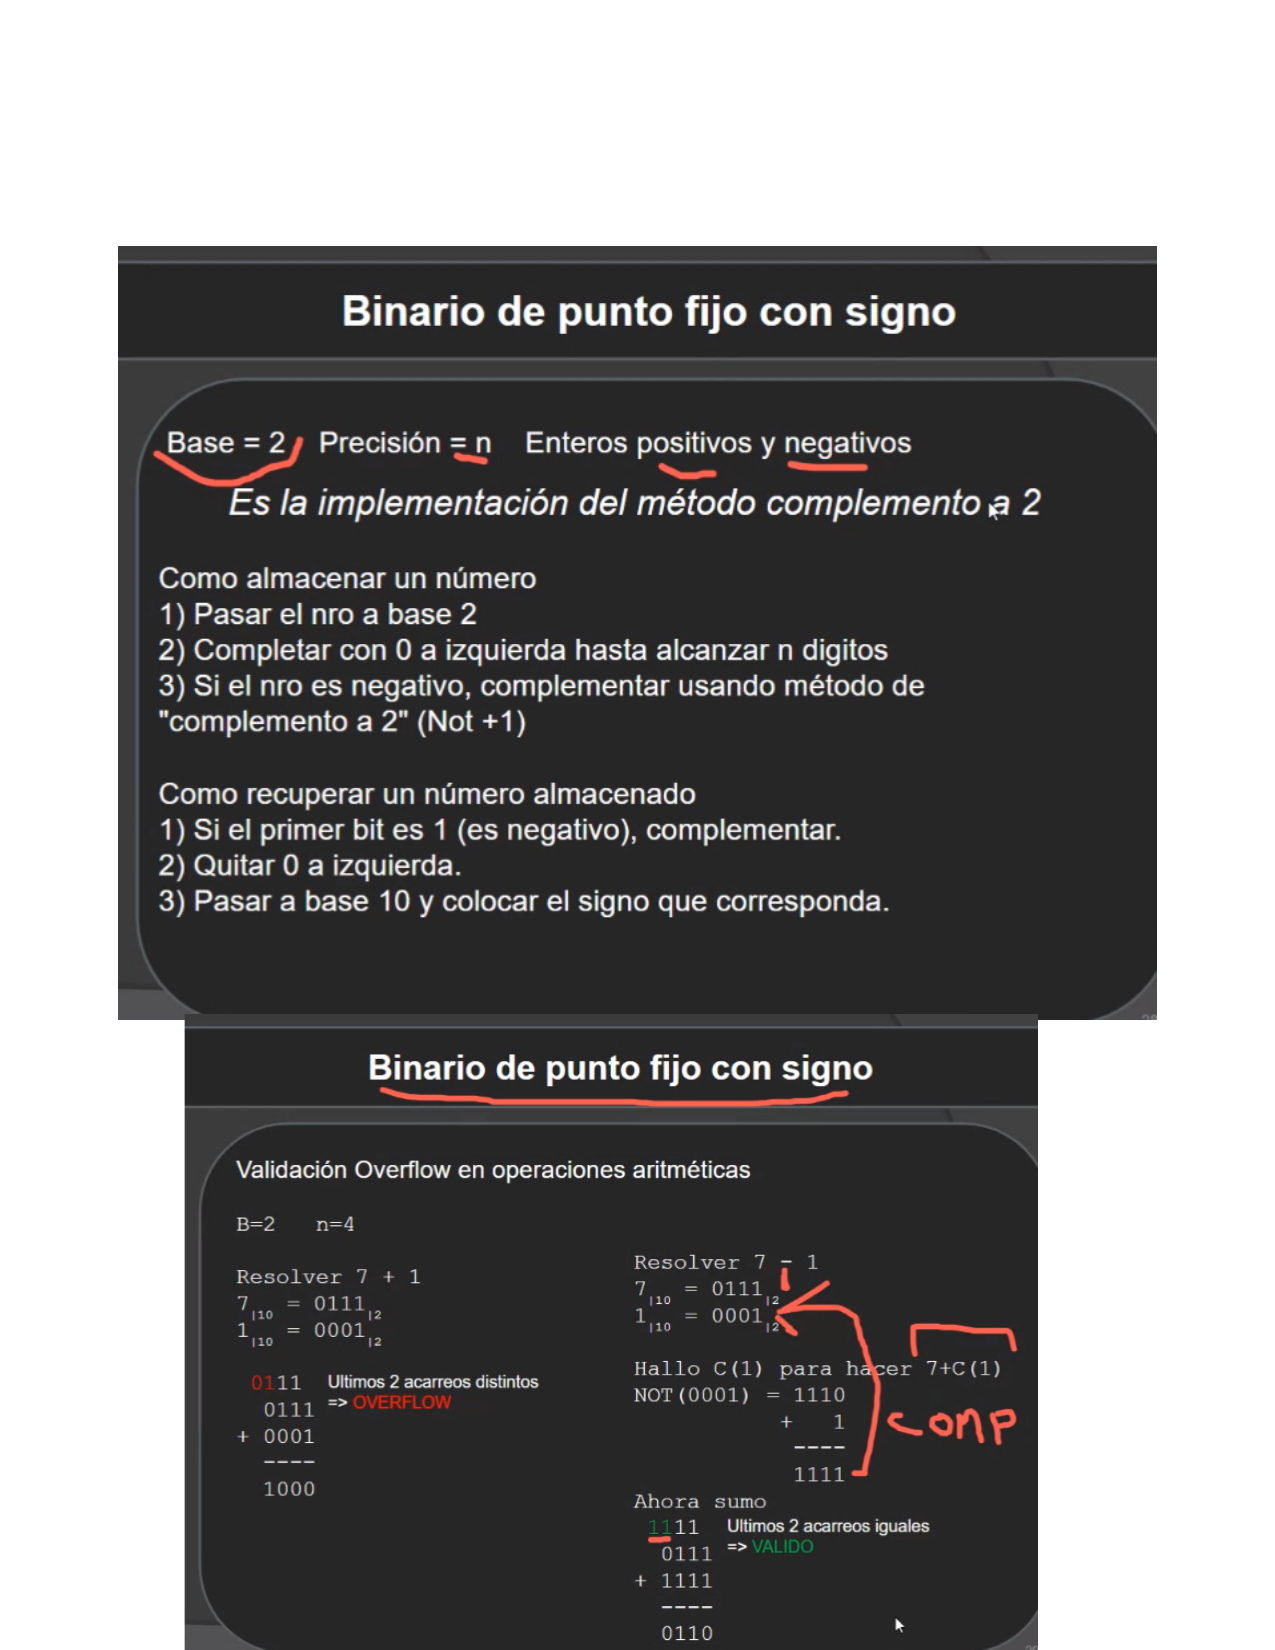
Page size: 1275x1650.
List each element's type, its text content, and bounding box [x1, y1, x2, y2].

text 4 digitos binarios, es un digito hexagecimal. Se entiende con la práctica. Atenti con la configuración y formato. [1038, 1445, 1157, 1473]
picture [118, 246, 1157, 1650]
